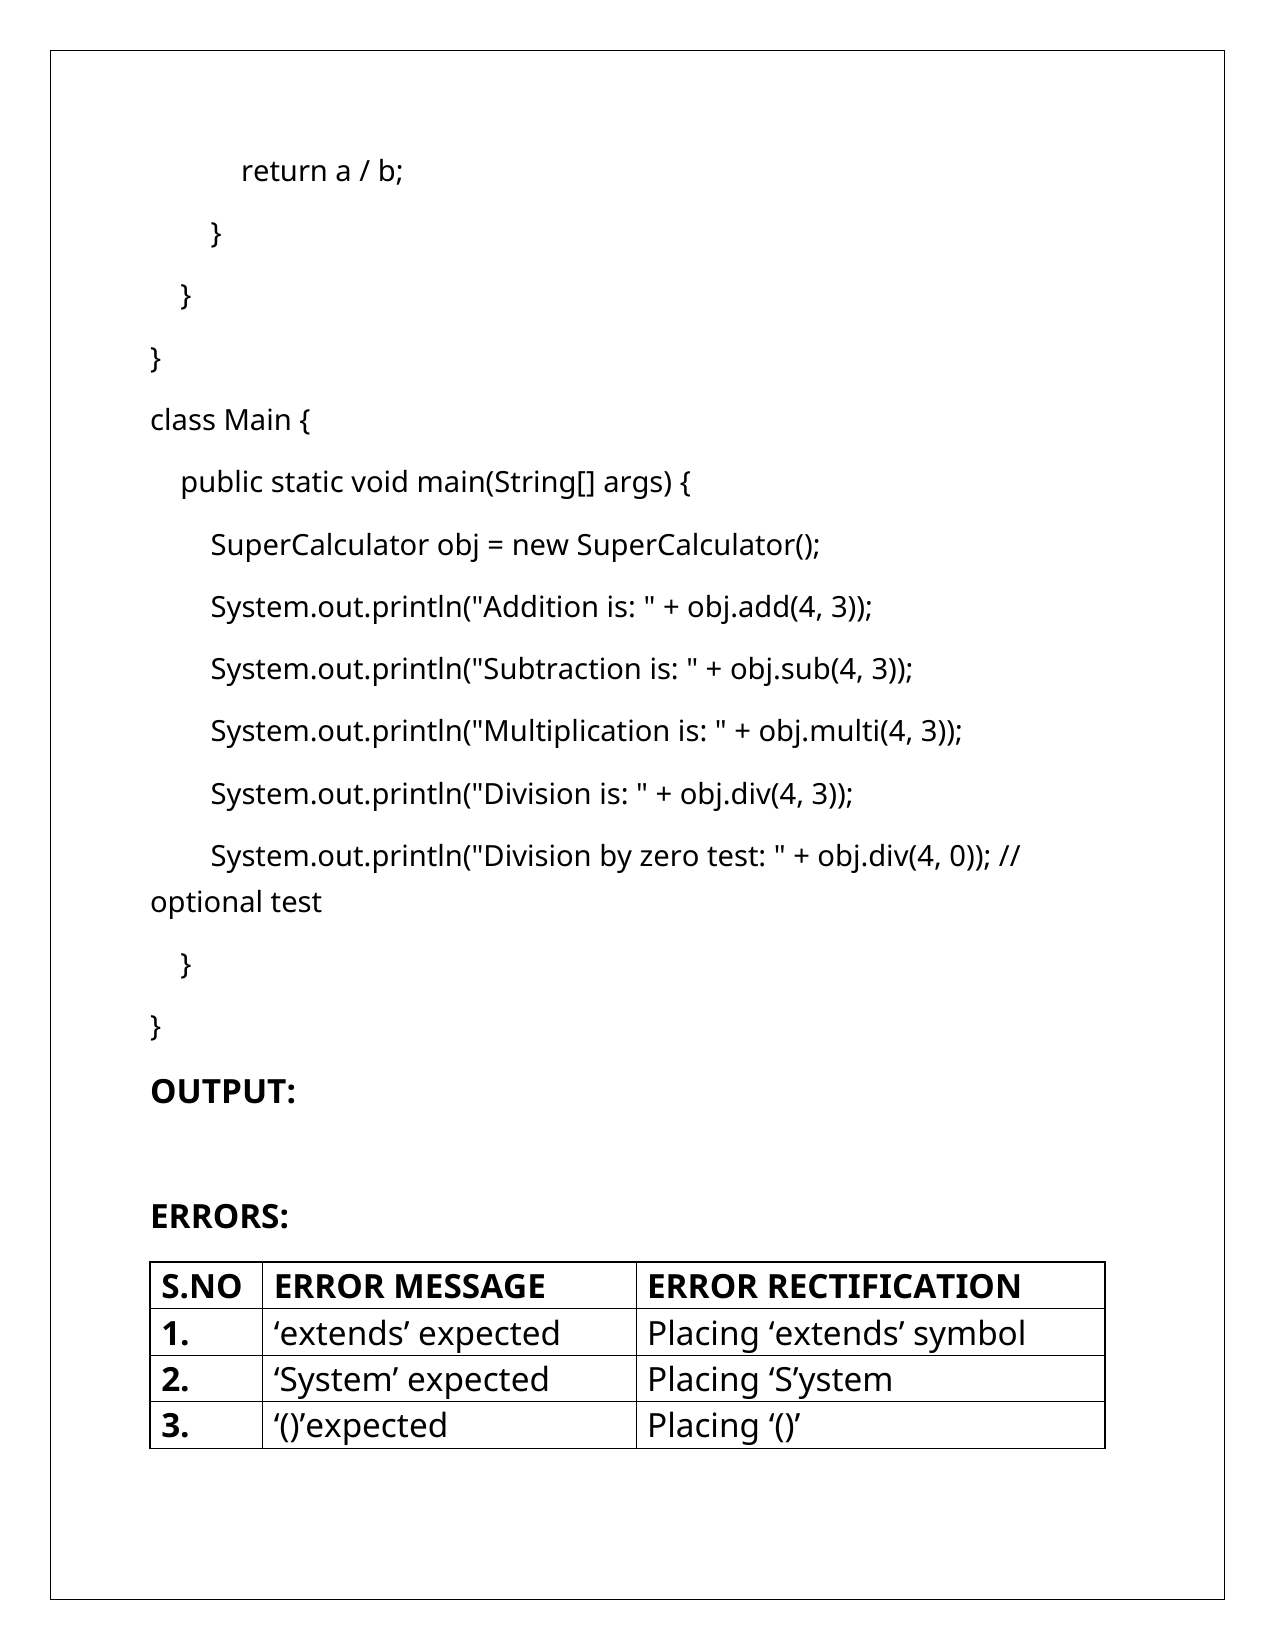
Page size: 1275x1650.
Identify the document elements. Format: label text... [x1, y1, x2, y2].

table_cell ‘()’expected [263, 1402, 636, 1448]
text System.out.println("Subtraction is: " + obj.sub(4, 3)); [150, 648, 1125, 688]
table_cell Placing ‘S’ystem [637, 1356, 1104, 1401]
text OUTPUT: [150, 1068, 1125, 1113]
text } [150, 212, 1125, 252]
table_cell 3. [151, 1402, 262, 1448]
table_header S.NO [151, 1263, 262, 1308]
table_cell ‘extends’ expected [263, 1309, 636, 1355]
text System.out.println("Addition is: " + obj.add(4, 3)); [150, 586, 1125, 626]
text } [150, 274, 1125, 314]
text } [150, 1005, 1125, 1045]
text class Main { [150, 399, 1125, 439]
text System.out.println("Division by zero test: " + obj.div(4, 0)); // optional test [150, 835, 1125, 921]
table_header ERROR RECTIFICATION [637, 1263, 1104, 1308]
table_header ERROR MESSAGE [263, 1263, 636, 1308]
text } [150, 337, 1125, 377]
table_cell Placing ‘()’ [637, 1402, 1104, 1448]
text System.out.println("Division is: " + obj.div(4, 3)); [150, 773, 1125, 813]
text System.out.println("Multiplication is: " + obj.multi(4, 3)); [150, 711, 1125, 750]
text public static void main(String[] args) { [150, 461, 1125, 501]
table_cell 1. [151, 1309, 262, 1355]
text } [150, 943, 1125, 983]
text SuperCalculator obj = new SuperCalculator(); [150, 524, 1125, 563]
text ERRORS: [150, 1192, 1125, 1238]
table_cell 2. [151, 1356, 262, 1401]
table_cell ‘System’ expected [263, 1356, 636, 1401]
text return a / b; [150, 150, 1125, 190]
table_cell Placing ‘extends’ symbol [637, 1309, 1104, 1355]
